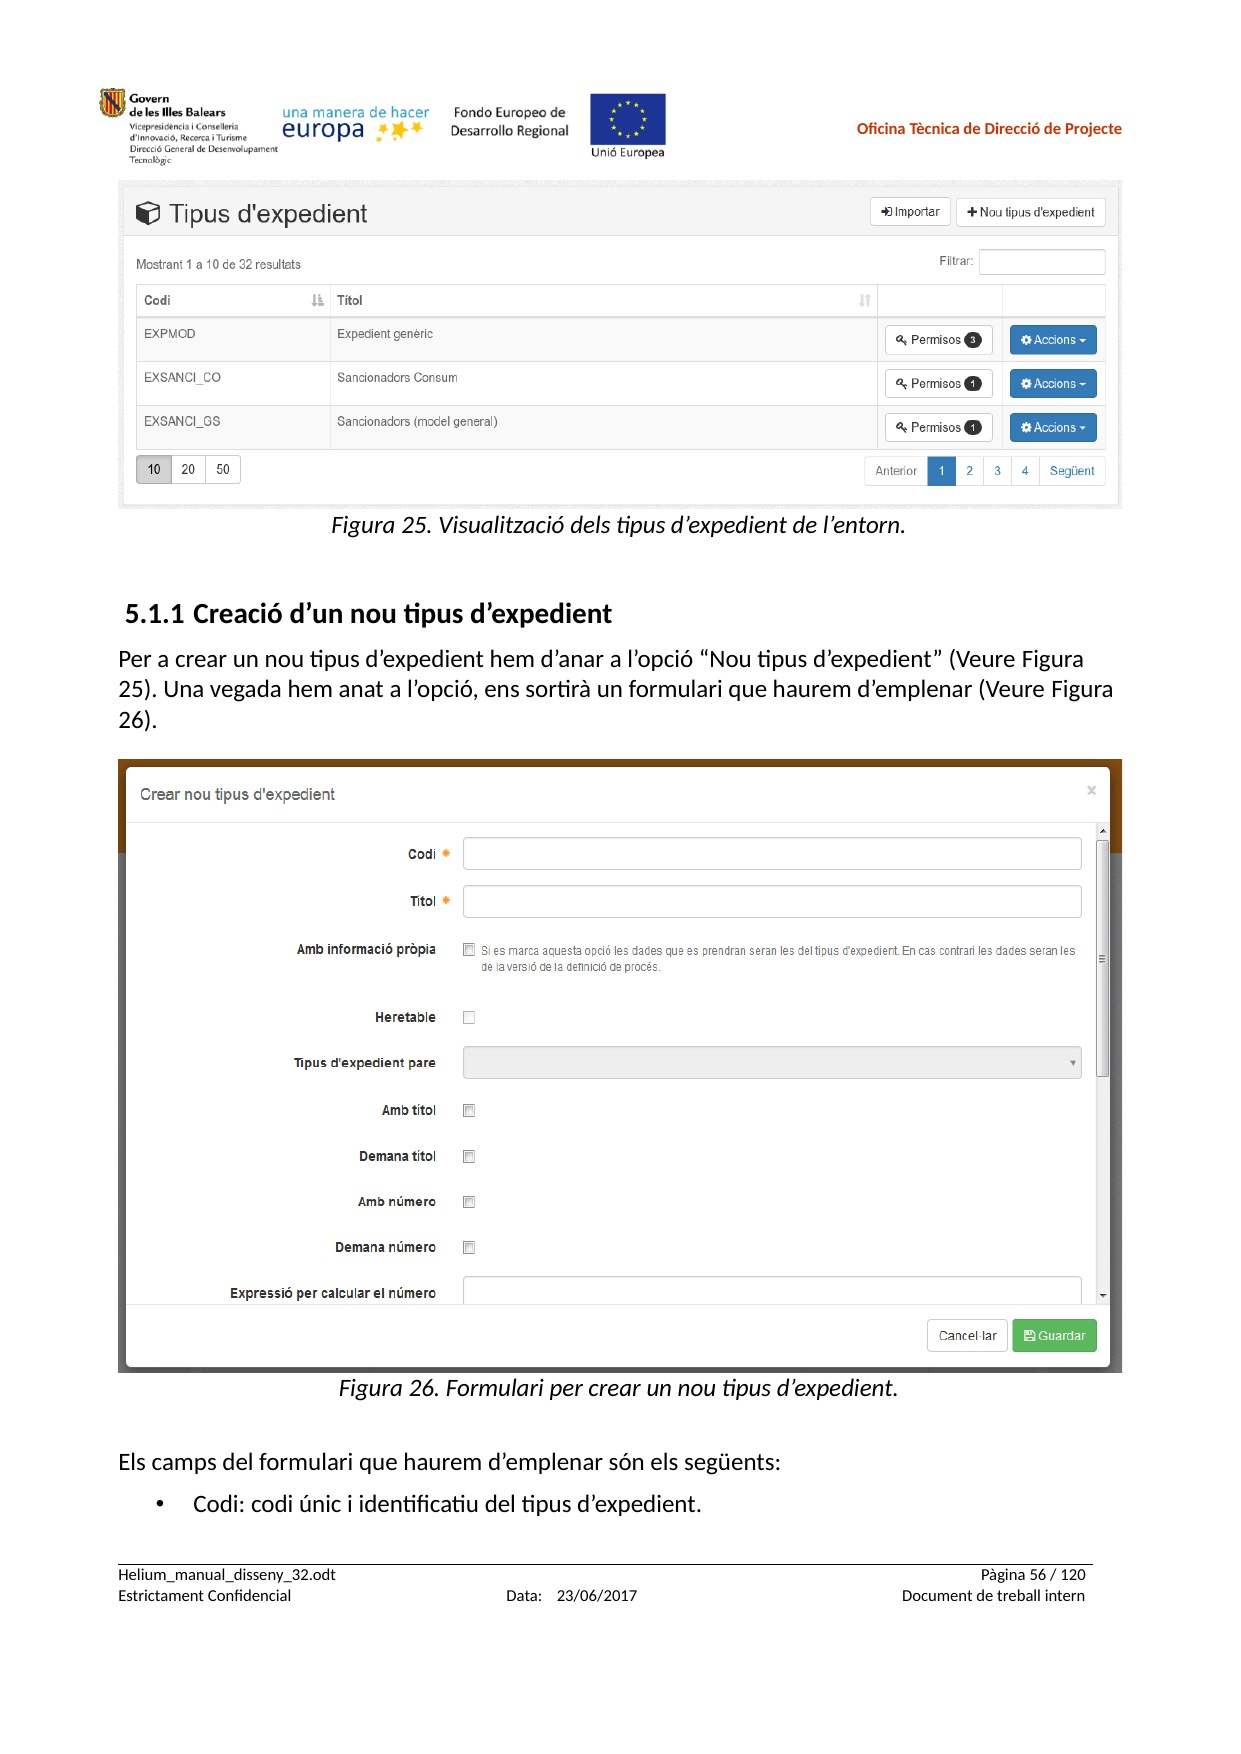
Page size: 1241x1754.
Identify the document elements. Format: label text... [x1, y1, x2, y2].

text Figura 25. Visualització dels tipus d’expedient de l’entorn. [118, 509, 1122, 539]
text Els camps del formulari que haurem d’emplenar són els següents: [118, 1446, 1122, 1476]
list Codi: codi únic i identificatiu del tipus d’expedient. [156, 1489, 1122, 1519]
subtitle Creació d’un nou tipus d’expedient [118, 595, 1122, 630]
picture [99, 87, 668, 166]
text Figura 26. Formulari per crear un nou tipus d’expedient. [118, 1373, 1122, 1403]
text Per a crear un nou tipus d’expedient hem d’anar a l’opció “Nou tipus d’expedient” (Veure Figura 25). Una vegada hem anat a l’opció, ens sortirà un formulari que haurem d’emplenar (Veure Figura 26). [118, 643, 1122, 734]
